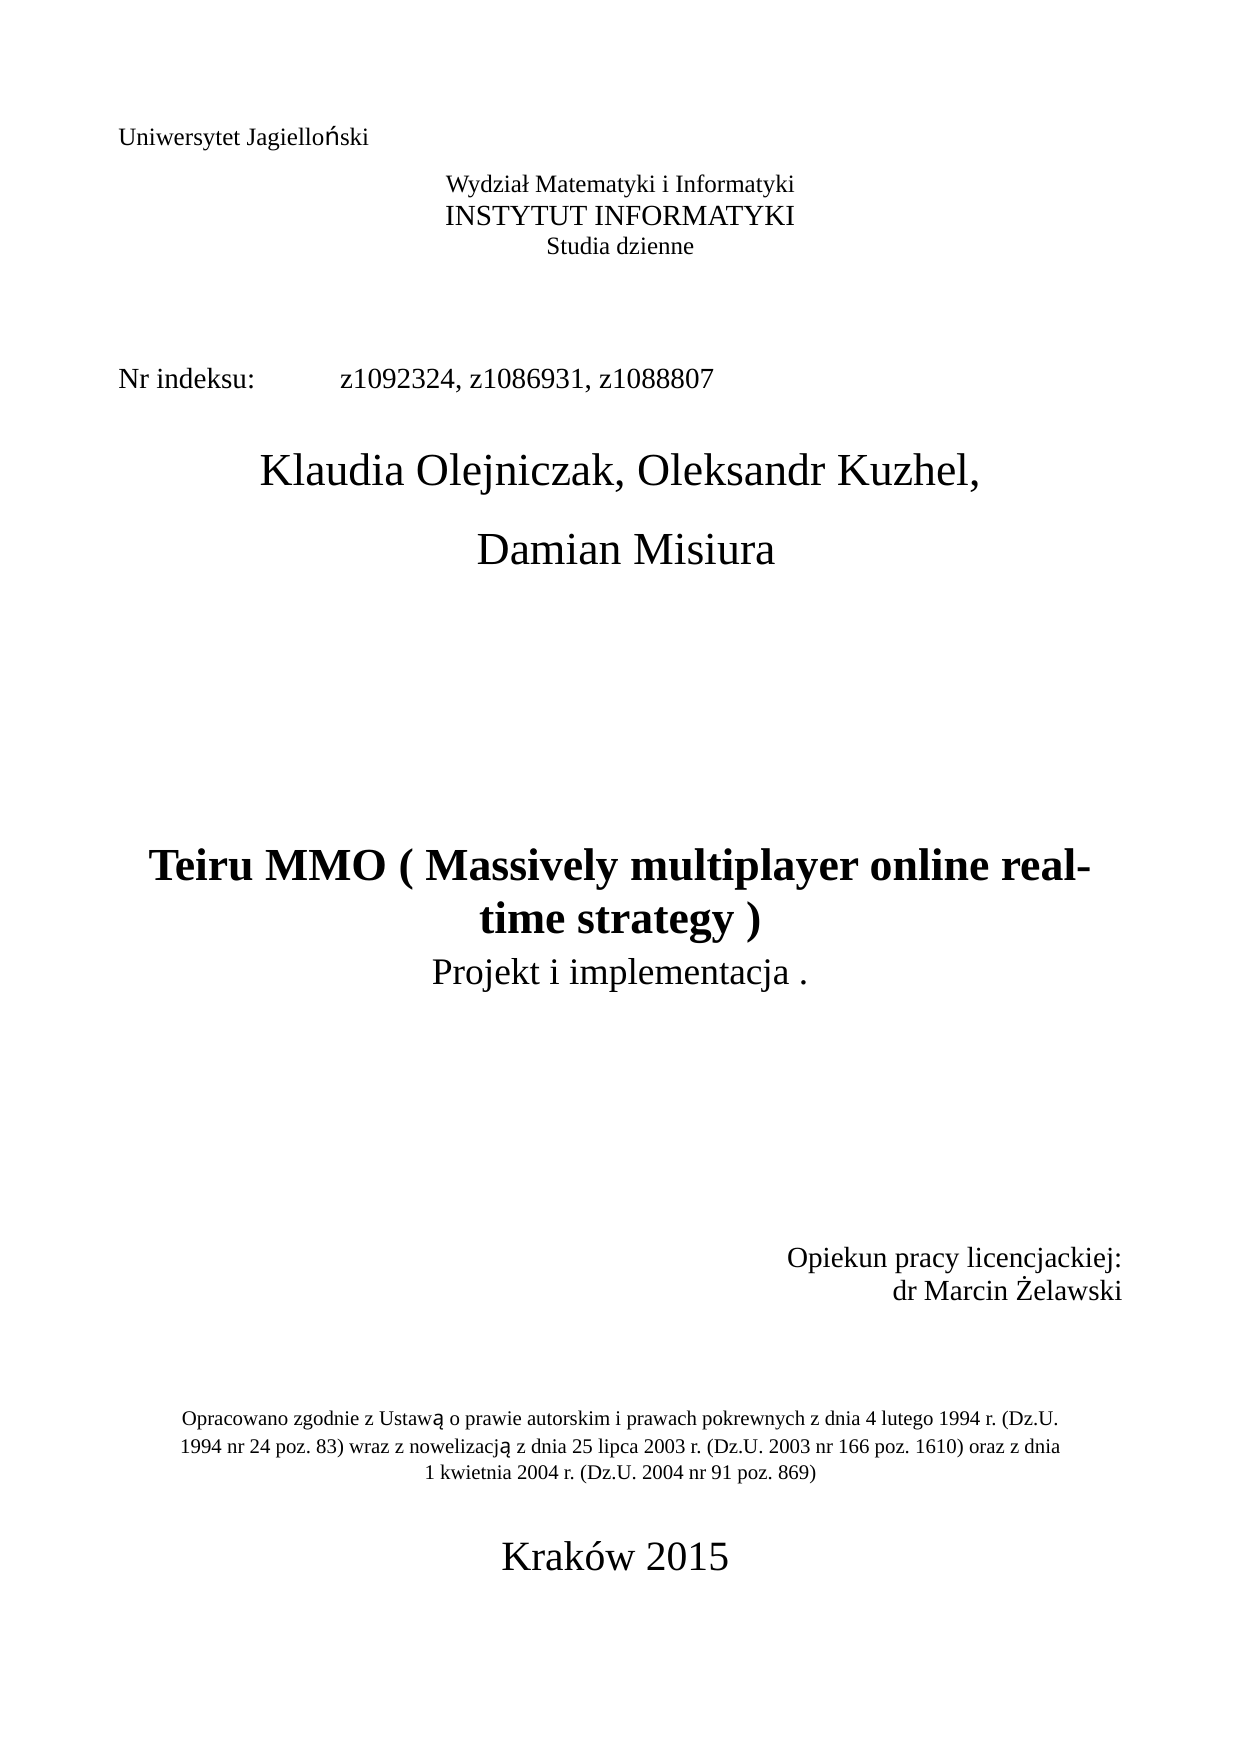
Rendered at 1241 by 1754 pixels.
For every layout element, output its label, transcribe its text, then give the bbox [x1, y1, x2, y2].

text Opiekun pracy licencjackiej: [708, 1240, 1122, 1273]
subtitle Projekt i implementacja . [118, 949, 1122, 992]
text Uniwersytet Jagielloński [118, 118, 1122, 152]
text Wydział Matematyki i Informatyki [118, 169, 1122, 198]
text dr Marcin Żelawski [634, 1273, 1122, 1307]
subtitle Kraków 2015 [118, 1532, 1122, 1580]
text Klaudia Olejniczak, Oleksandr Kuzhel, [118, 442, 1122, 495]
text Studia dzienne [118, 231, 1122, 260]
text 1994 nr 24 poz. 83) wraz z nowelizacją z dnia 25 lipca 2003 r. (Dz.U. 2003 nr 166 poz. 1610) oraz z dnia [118, 1431, 1122, 1460]
text 1 kwietnia 2004 r. (Dz.U. 2004 nr 91 poz. 869) [118, 1460, 1122, 1484]
text Nr indeksu: z1092324, z1086931, z1088807 [118, 361, 1122, 394]
text Damian Misiura [118, 521, 1122, 574]
subtitle Teiru MMO ( Massively multiplayer online real-time strategy ) [118, 838, 1122, 943]
text Opracowano zgodnie z Ustawą o prawie autorskim i prawach pokrewnych z dnia 4 lutego 1994 r. (Dz.U. [118, 1403, 1122, 1431]
subtitle INSTYTUT INFORMATYKI [118, 198, 1122, 231]
